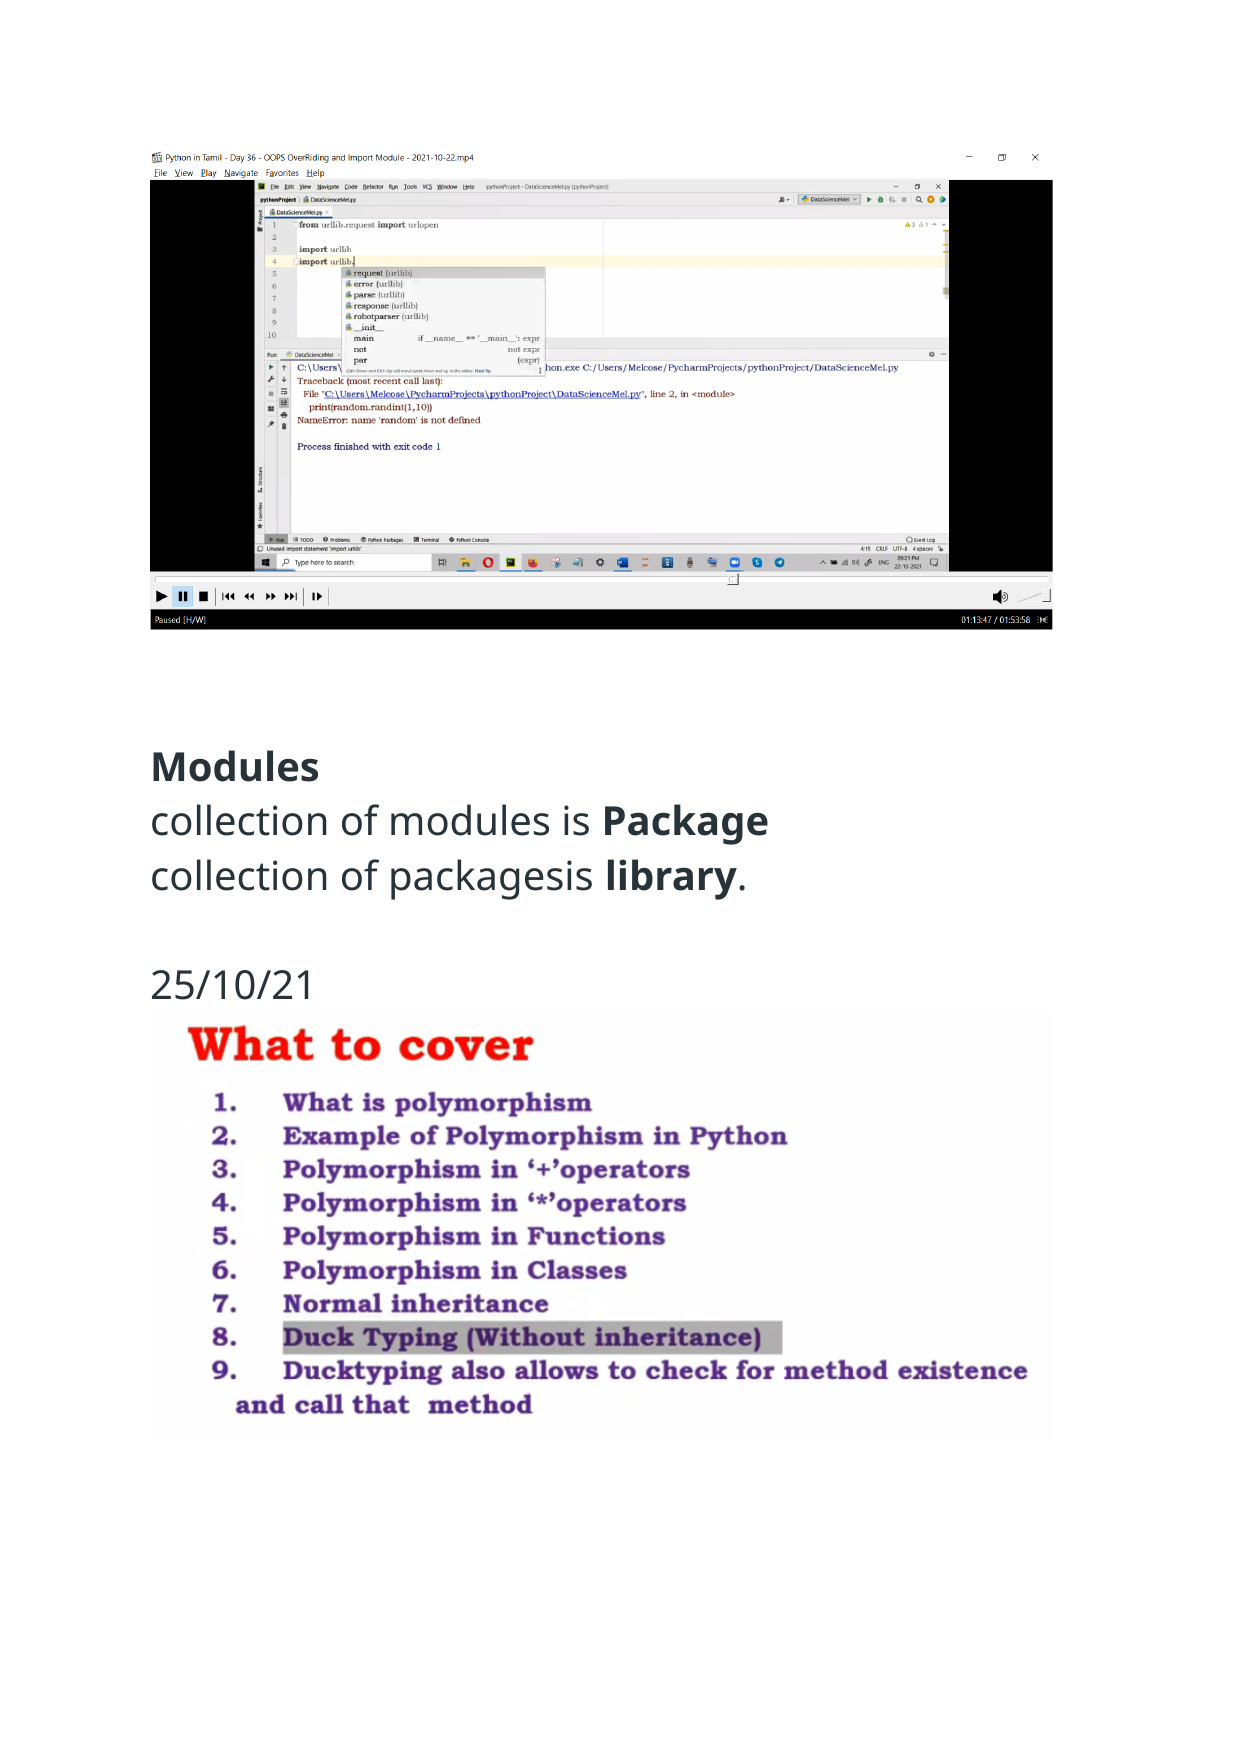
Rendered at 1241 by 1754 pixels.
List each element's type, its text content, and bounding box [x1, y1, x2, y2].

picture [150, 150, 1053, 630]
picture [150, 1010, 1053, 1440]
text collection of packagesis library. [150, 847, 1053, 902]
text Modules [150, 738, 1053, 793]
text collection of modules is Package [150, 793, 1053, 847]
text 25/10/21 [150, 956, 1053, 1010]
